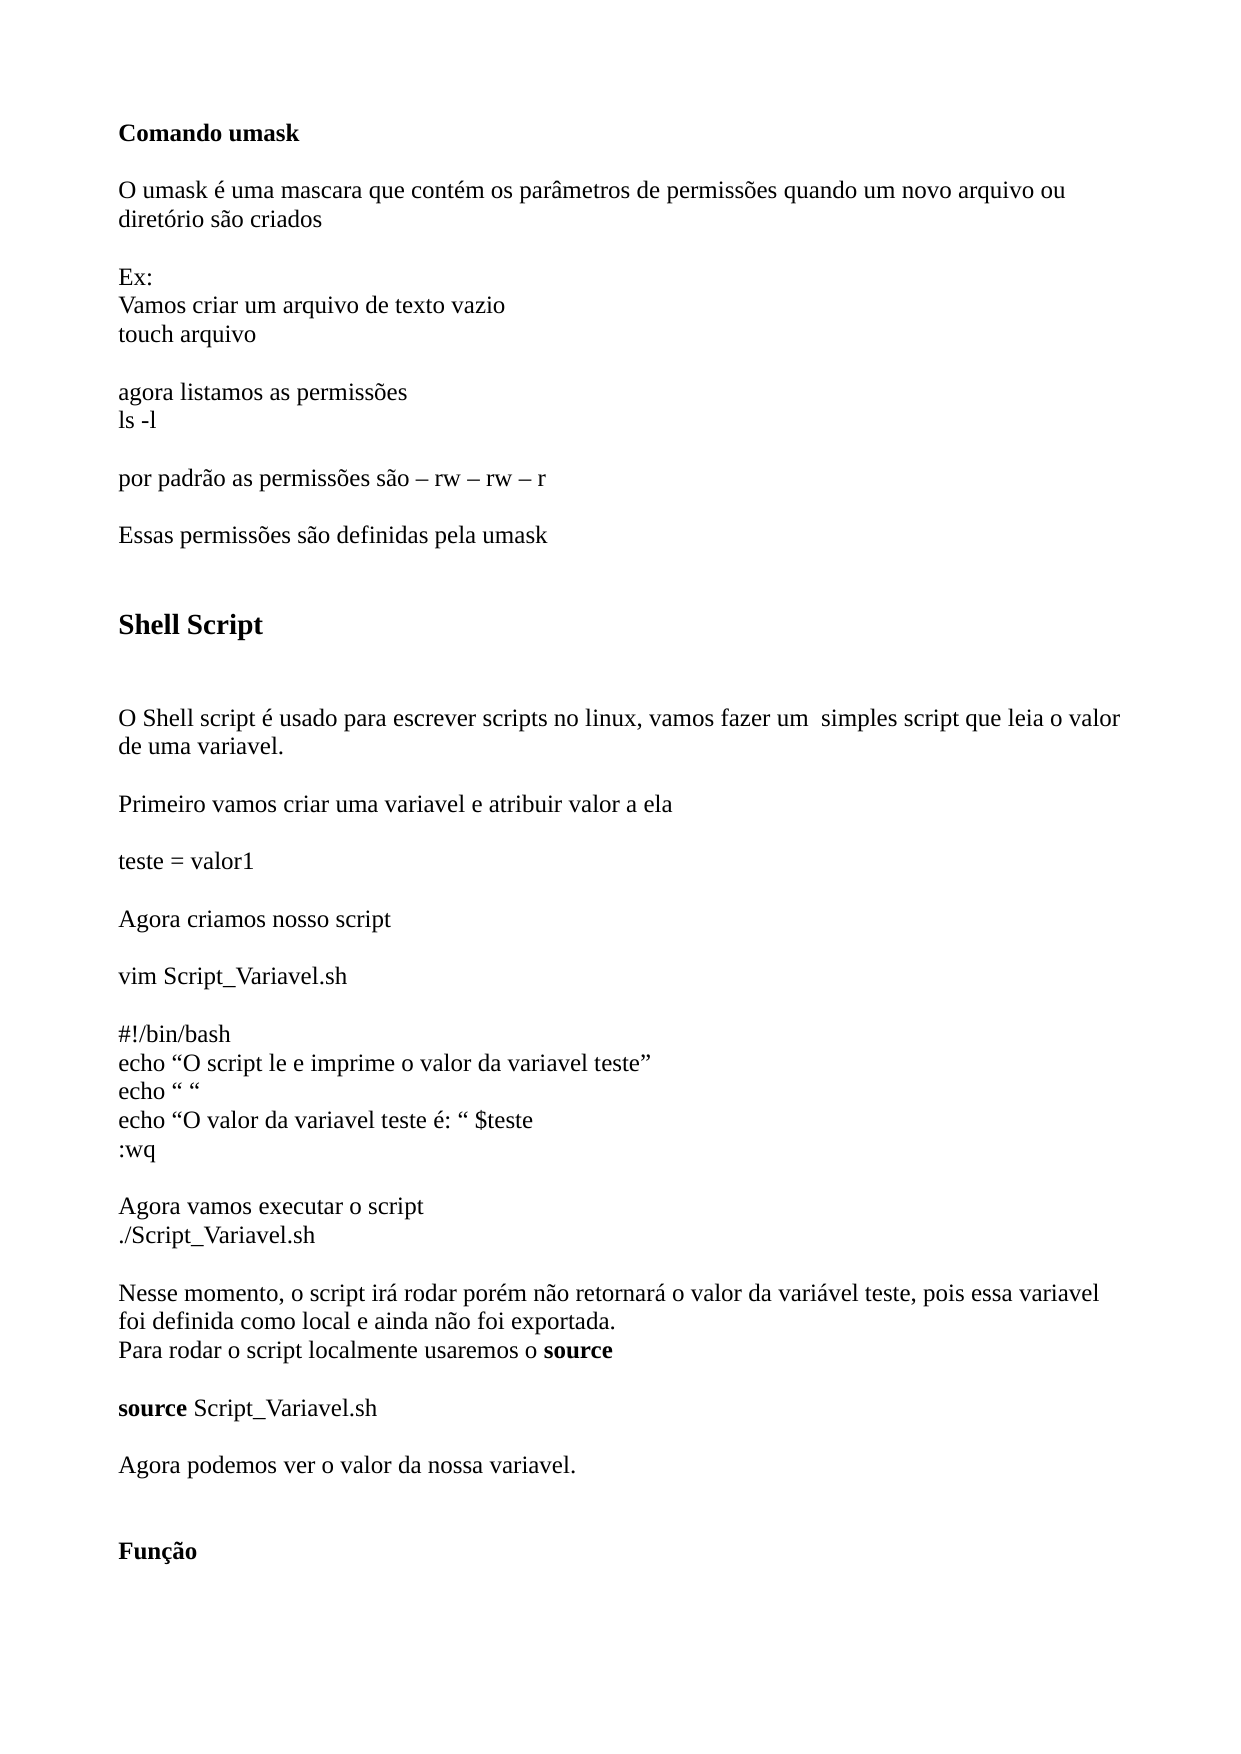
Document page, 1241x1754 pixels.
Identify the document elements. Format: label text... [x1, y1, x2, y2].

text ./Script_Variavel.sh [118, 1220, 1122, 1249]
text Para rodar o script localmente usaremos o source [118, 1335, 1122, 1364]
text ls -l [118, 406, 1122, 434]
text agora listamos as permissões [118, 377, 1122, 406]
text Agora criamos nosso script [118, 904, 1122, 933]
text vim Script_Variavel.sh [118, 961, 1122, 990]
text Comando umask [118, 118, 1122, 147]
text Primeiro vamos criar uma variavel e atribuir valor a ela [118, 789, 1122, 818]
text Essas permissões são definidas pela umask [118, 521, 1122, 549]
text Vamos criar um arquivo de texto vazio [118, 291, 1122, 319]
text Agora podemos ver o valor da nossa variavel. [118, 1450, 1122, 1479]
text Agora vamos executar o script [118, 1191, 1122, 1220]
text por padrão as permissões são – rw – rw – r [118, 463, 1122, 492]
text #!/bin/bash [118, 1019, 1122, 1048]
text :wq [118, 1134, 1122, 1163]
text Shell Script [118, 607, 1122, 640]
text source Script_Variavel.sh [118, 1393, 1122, 1421]
text teste = valor1 [118, 846, 1122, 875]
text Função [118, 1536, 1122, 1565]
text Nesse momento, o script irá rodar porém não retornará o valor da variável teste, pois essa variavel foi definida como local e ainda não foi exportada. [118, 1278, 1122, 1335]
text O Shell script é usado para escrever scripts no linux, vamos fazer um simples script que leia o valor de uma variavel. [118, 703, 1122, 760]
text echo “O script le e imprime o valor da variavel teste” [118, 1048, 1122, 1076]
text Ex: [118, 262, 1122, 291]
text echo “O valor da variavel teste é: “ $teste [118, 1105, 1122, 1134]
text echo “ “ [118, 1076, 1122, 1105]
text O umask é uma mascara que contém os parâmetros de permissões quando um novo arquivo ou diretório são criados [118, 176, 1122, 233]
text touch arquivo [118, 319, 1122, 348]
